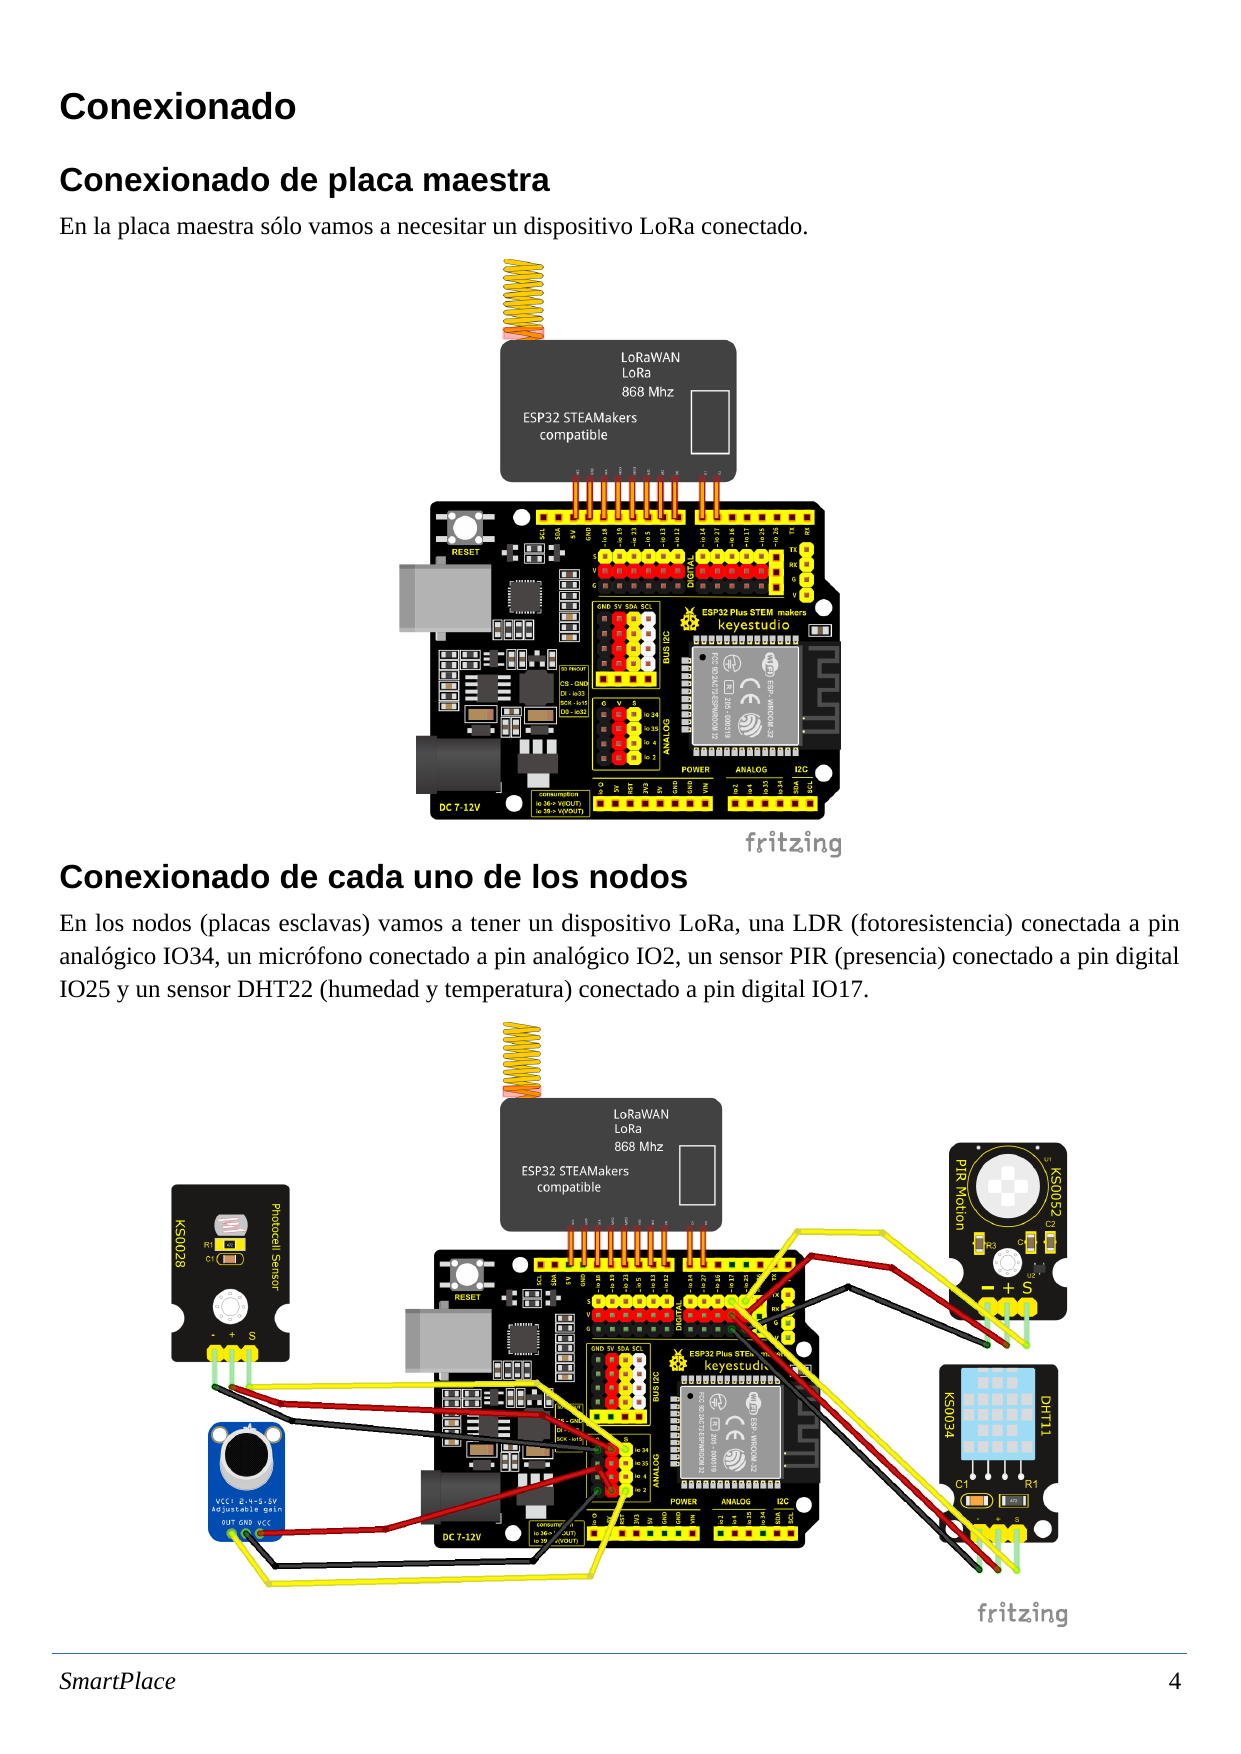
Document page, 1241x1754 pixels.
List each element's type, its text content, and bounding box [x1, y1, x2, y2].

subtitle Conexionado de cada uno de los nodos [59, 280, 1181, 896]
subtitle Conexionado de placa maestra [59, 161, 1181, 199]
subtitle Conexionado [59, 84, 1181, 127]
picture [171, 1022, 1069, 1627]
picture [399, 259, 841, 858]
text En los nodos (placas esclavas) vamos a tener un dispositivo LoRa, una LDR (fotoresistencia) conectada a pin analógico IO34, un micrófono conectado a pin analógico IO2, un sensor PIR (presencia) conectado a pin digital IO25 y un sensor DHT22 (humedad y temperatura) conectado a pin digital IO17. [59, 908, 1181, 1003]
text En la placa maestra sólo vamos a necesitar un dispositivo LoRa conectado. [59, 211, 1181, 240]
